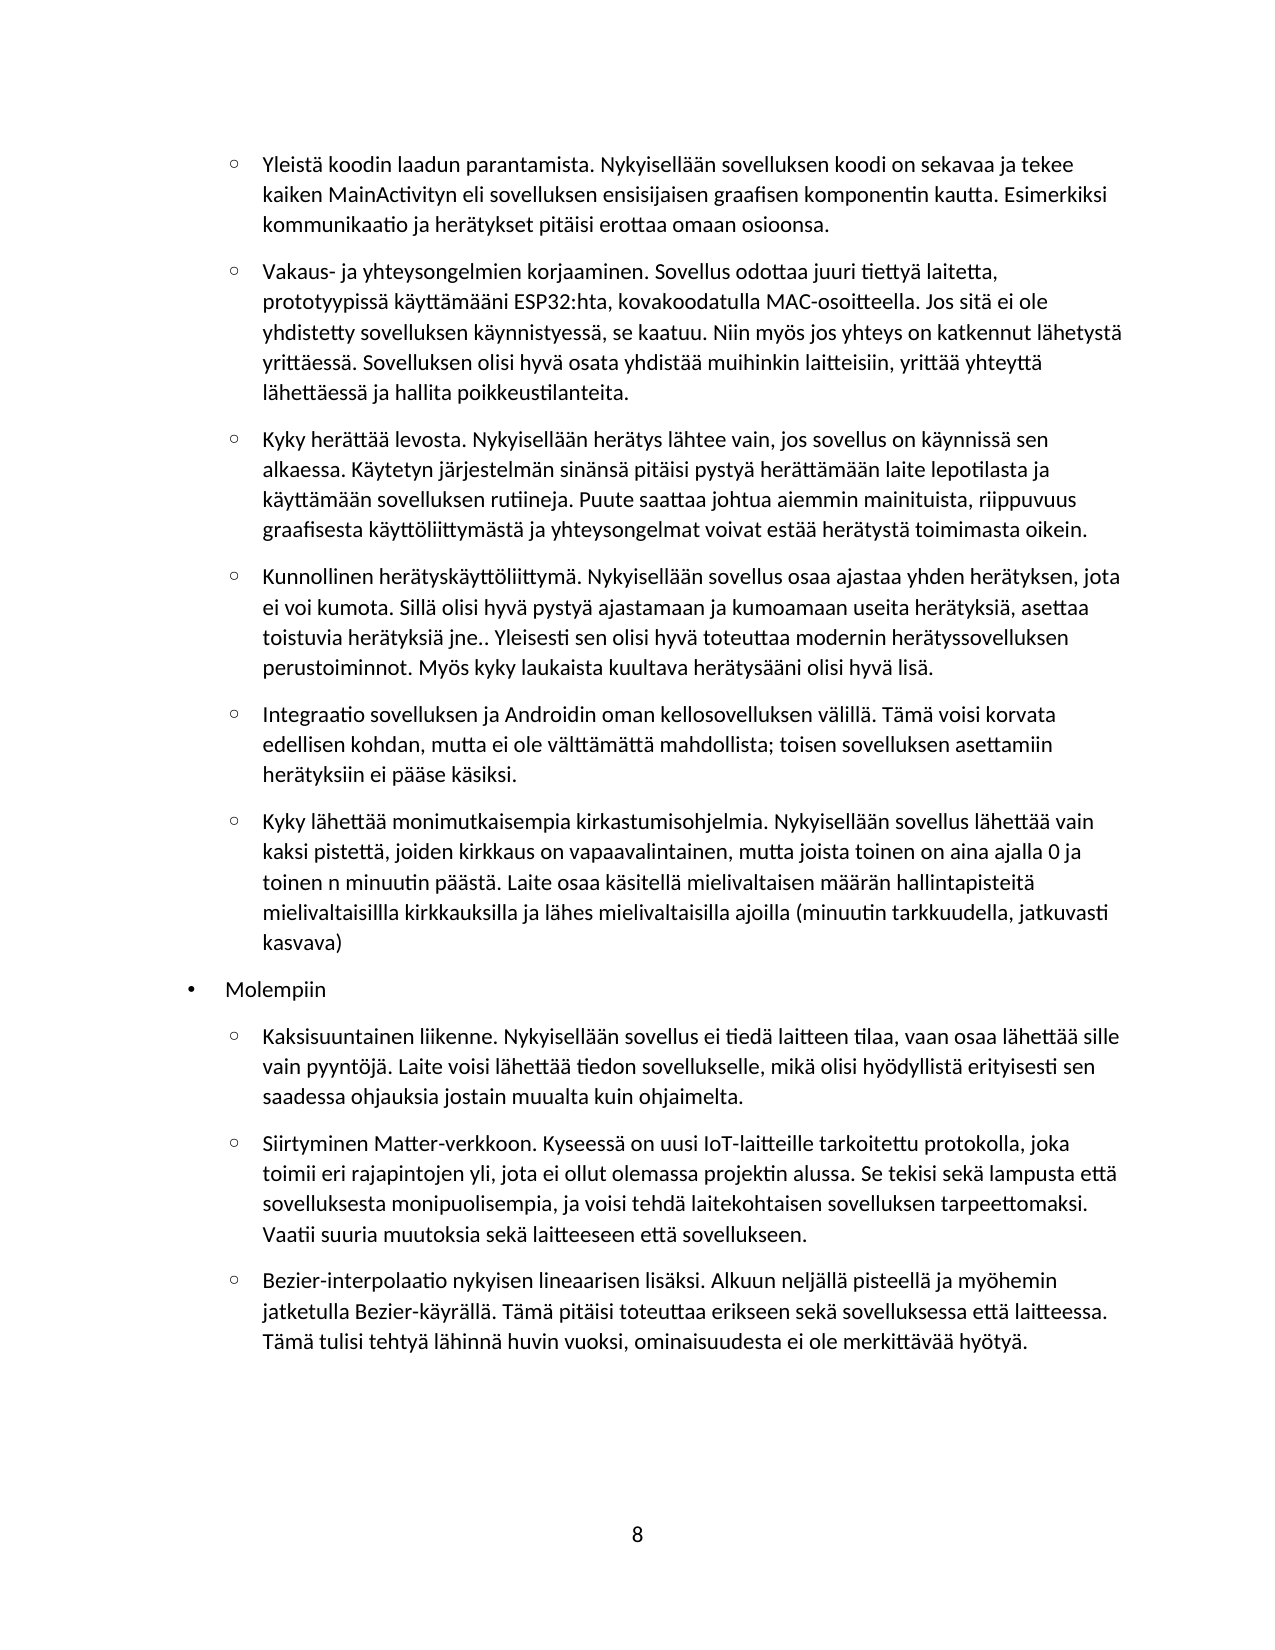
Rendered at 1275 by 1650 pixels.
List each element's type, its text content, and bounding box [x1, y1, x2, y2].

list Kaksisuuntainen liikenne. Nykyisellään sovellus ei tiedä laitteen tilaa, vaan osaa lähettää sille vain pyyntöjä. Laite voisi lähettää tiedon sovellukselle, mikä olisi hyödyllistä erityisesti sen saadessa ohjauksia jostain muualta kuin ohjaimelta. [225, 1022, 1125, 1110]
list Kyky herättää levosta. Nykyisellään herätys lähtee vain, jos sovellus on käynnissä sen alkaessa. Käytetyn järjestelmän sinänsä pitäisi pystyä herättämään laite lepotilasta ja käyttämään sovelluksen rutiineja. Puute saattaa johtua aiemmin mainituista, riippuvuus graafisesta käyttöliittymästä ja yhteysongelmat voivat estää herätystä toimimasta oikein. [225, 425, 1125, 544]
list Bezier-interpolaatio nykyisen lineaarisen lisäksi. Alkuun neljällä pisteellä ja myöhemin jatketulla Bezier-käyrällä. Tämä pitäisi toteuttaa erikseen sekä sovelluksessa että laitteessa. Tämä tulisi tehtyä lähinnä huvin vuoksi, ominaisuudesta ei ole merkittävää hyötyä. [225, 1267, 1125, 1355]
list Siirtyminen Matter-verkkoon. Kyseessä on uusi IoT-laitteille tarkoitettu protokolla, joka toimii eri rajapintojen yli, jota ei ollut olemassa projektin alussa. Se tekisi sekä lampusta että sovelluksesta monipuolisempia, ja voisi tehdä laitekohtaisen sovelluksen tarpeettomaksi. Vaatii suuria muutoksia sekä laitteeseen että sovellukseen. [225, 1129, 1125, 1248]
list Vakaus- ja yhteysongelmien korjaaminen. Sovellus odottaa juuri tiettyä laitetta, prototyypissä käyttämääni ESP32:hta, kovakoodatulla MAC-osoitteella. Jos sitä ei ole yhdistetty sovelluksen käynnistyessä, se kaatuu. Niin myös jos yhteys on katkennut lähetystä yrittäessä. Sovelluksen olisi hyvä osata yhdistää muihinkin laitteisiin, yrittää yhteyttä lähettäessä ja hallita poikkeustilanteita. [225, 257, 1125, 406]
list Molempiin [187, 975, 1125, 1003]
list Kyky lähettää monimutkaisempia kirkastumisohjelmia. Nykyisellään sovellus lähettää vain kaksi pistettä, joiden kirkkaus on vapaavalintainen, mutta joista toinen on aina ajalla 0 ja toinen n minuutin päästä. Laite osaa käsitellä mielivaltaisen määrän hallintapisteitä mielivaltaisillla kirkkauksilla ja lähes mielivaltaisilla ajoilla (minuutin tarkkuudella, jatkuvasti kasvava) [225, 807, 1125, 956]
list Integraatio sovelluksen ja Androidin oman kellosovelluksen välillä. Tämä voisi korvata edellisen kohdan, mutta ei ole välttämättä mahdollista; toisen sovelluksen asettamiin herätyksiin ei pääse käsiksi. [225, 700, 1125, 788]
list Yleistä koodin laadun parantamista. Nykyisellään sovelluksen koodi on sekavaa ja tekee kaiken MainActivityn eli sovelluksen ensisijaisen graafisen komponentin kautta. Esimerkiksi kommunikaatio ja herätykset pitäisi erottaa omaan osioonsa. [225, 150, 1125, 238]
list Kunnollinen herätyskäyttöliittymä. Nykyisellään sovellus osaa ajastaa yhden herätyksen, jota ei voi kumota. Sillä olisi hyvä pystyä ajastamaan ja kumoamaan useita herätyksiä, asettaa toistuvia herätyksiä jne.. Yleisesti sen olisi hyvä toteuttaa modernin herätyssovelluksen perustoiminnot. Myös kyky laukaista kuultava herätysääni olisi hyvä lisä. [225, 562, 1125, 681]
